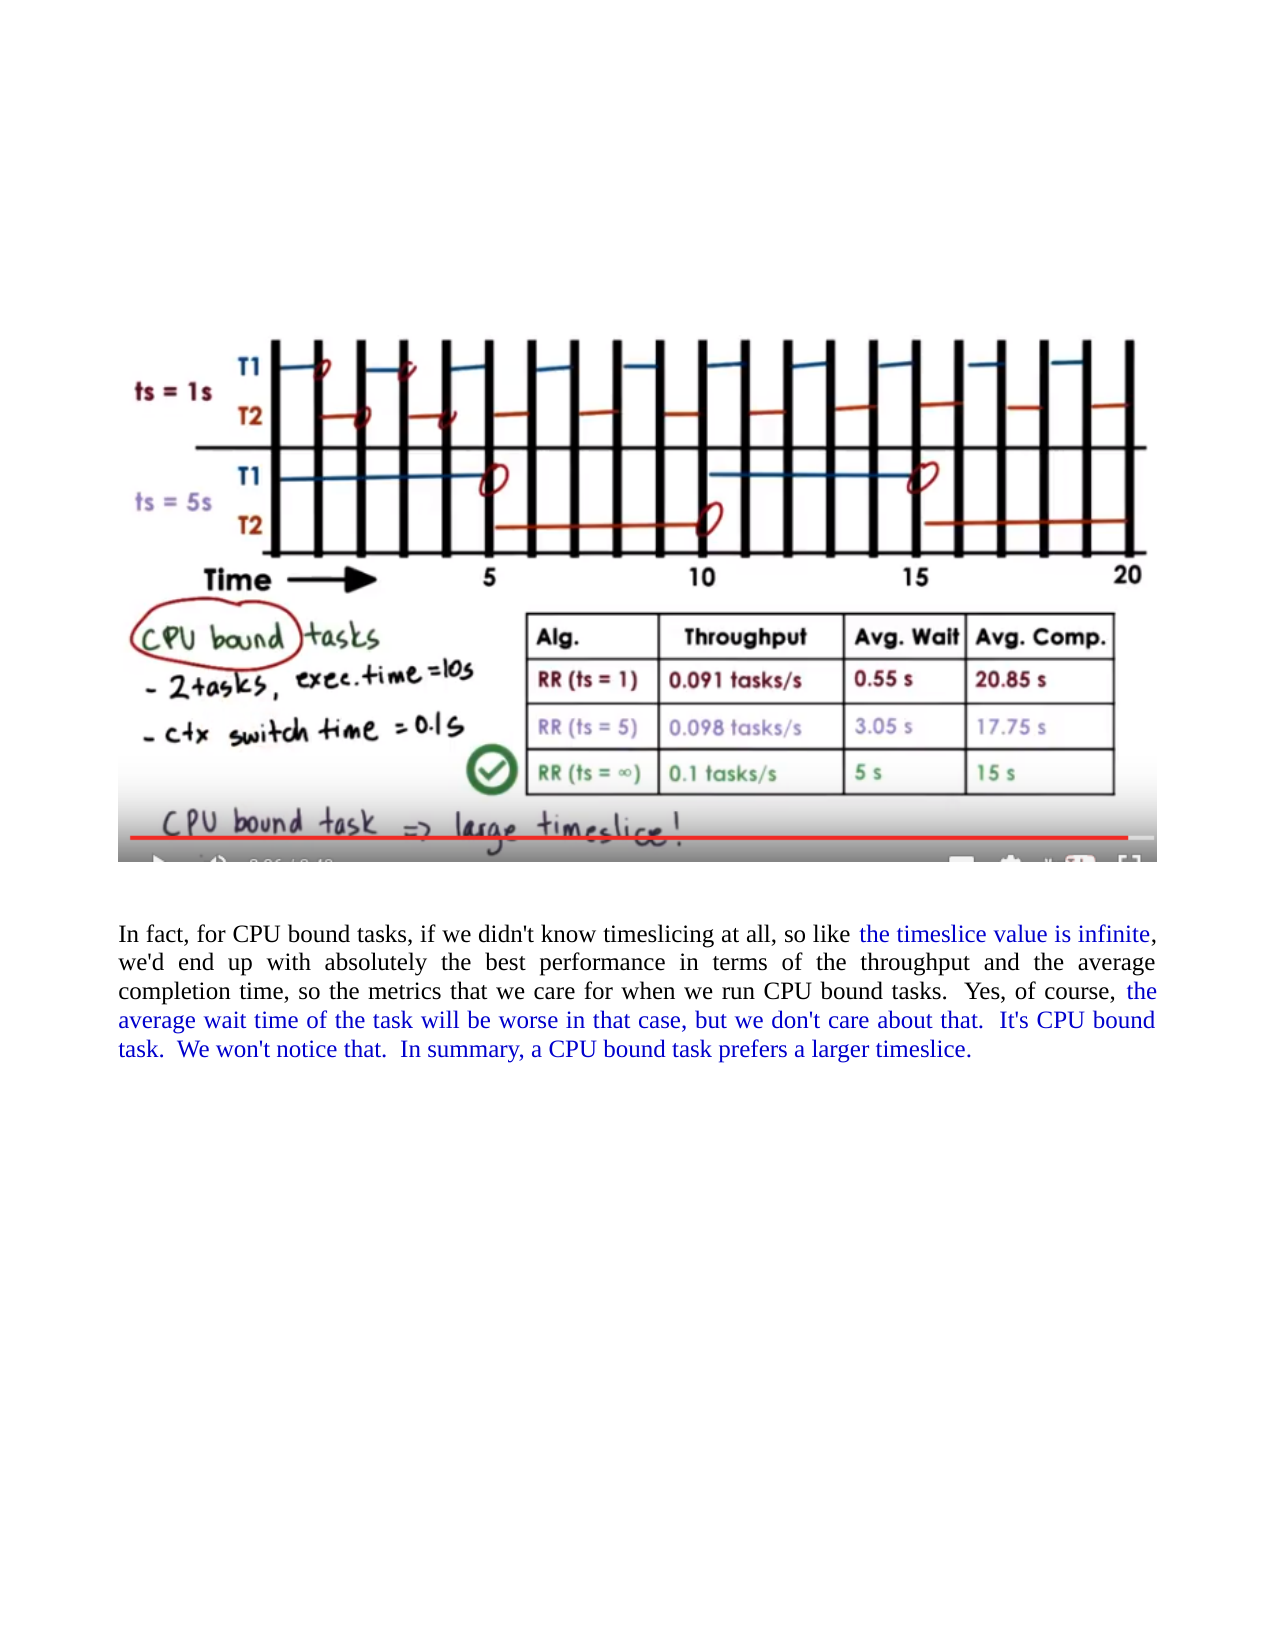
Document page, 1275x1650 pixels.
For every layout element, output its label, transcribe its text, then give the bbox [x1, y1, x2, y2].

text In fact, for CPU bound tasks, if we didn't know timeslicing at all, so like the timeslice value is infinite, we'd end up with absolutely the best performance in terms of the throughput and the average completion time, so the metrics that we care for when we run CPU bound tasks. Yes, of course, the average wait time of the task will be worse in that case, but we don't care about that. It's CPU bound task. We won't notice that. In summary, a CPU bound task prefers a larger timeslice. [118, 919, 1157, 1062]
picture [118, 319, 1157, 862]
